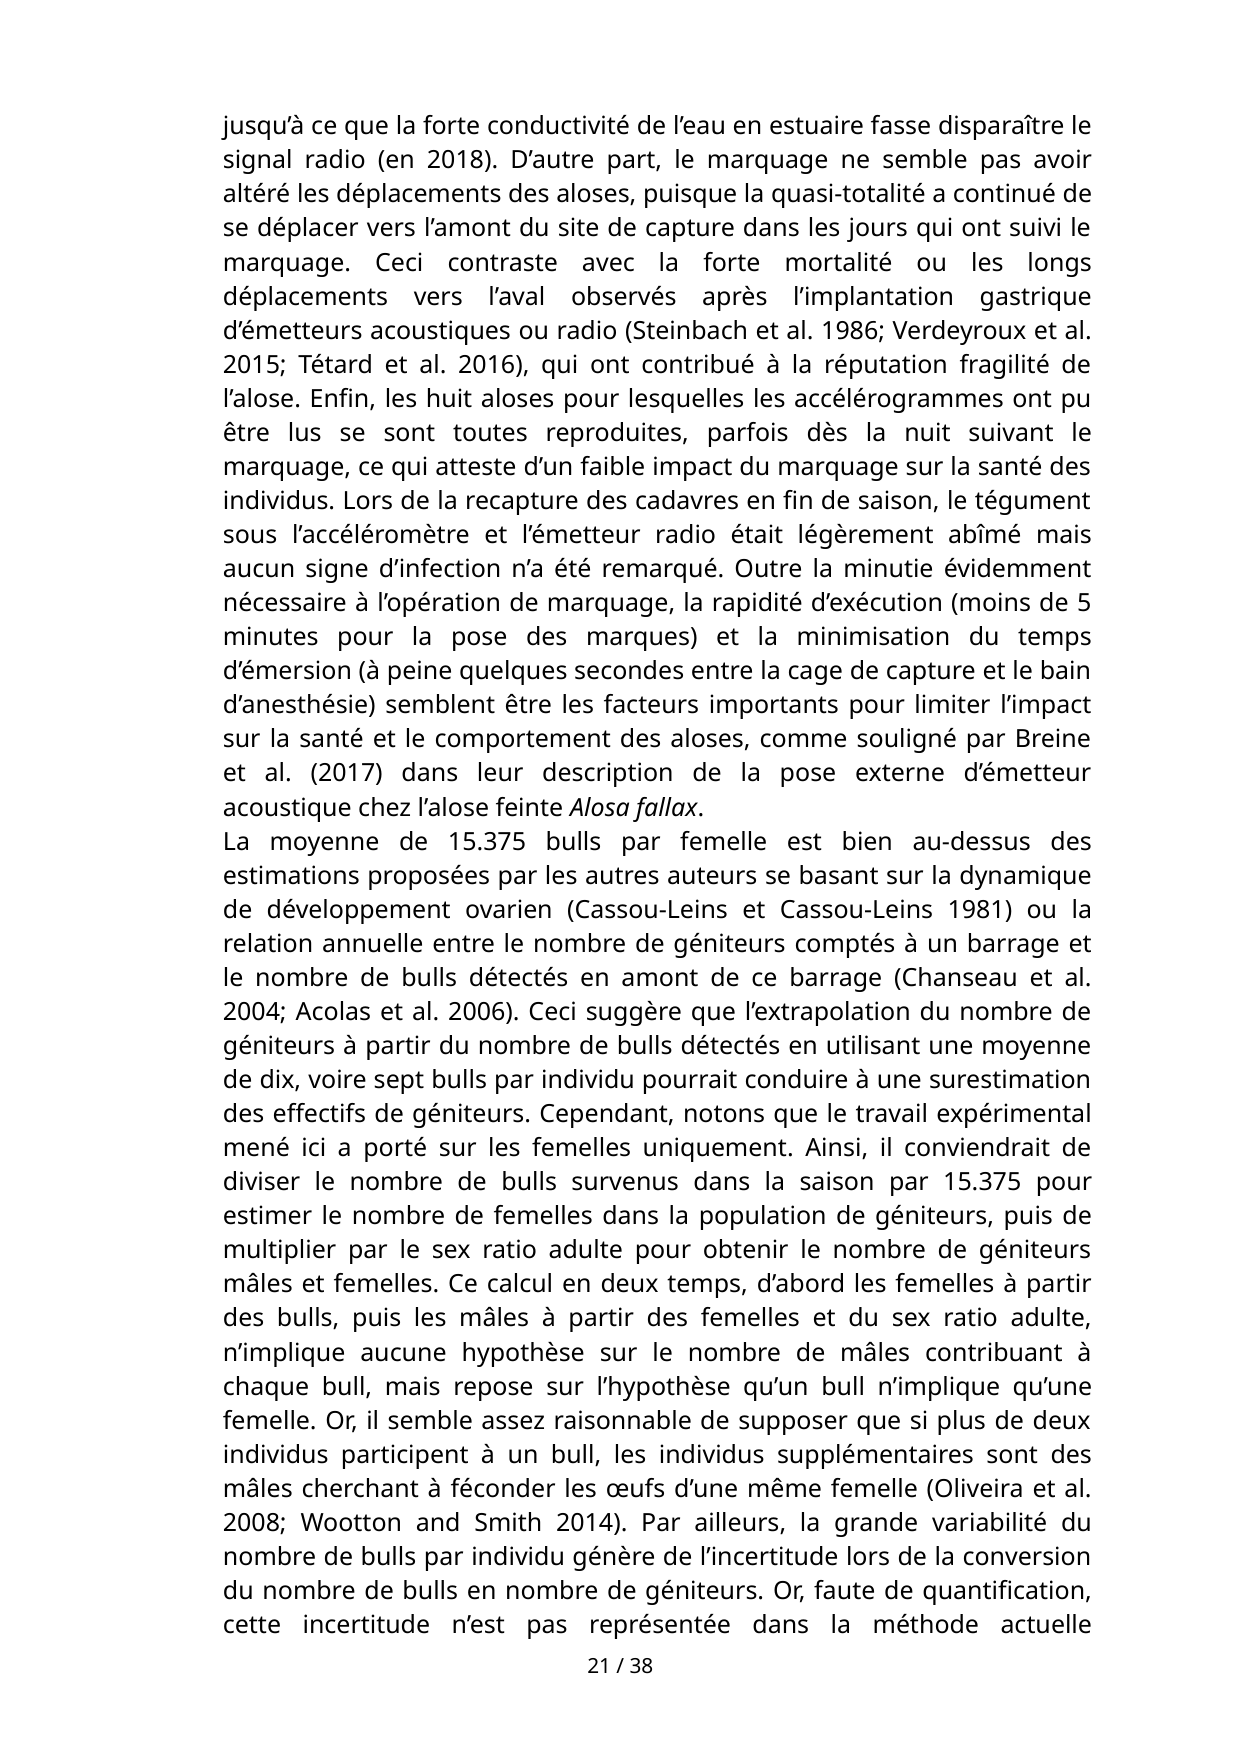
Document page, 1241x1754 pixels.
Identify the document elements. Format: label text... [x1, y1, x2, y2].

text La moyenne de 15.375 bulls par femelle est bien au-dessus des estimations proposées par les autres auteurs se basant sur la dynamique de développement ovarien (Cassou-Leins et Cassou-Leins 1981) ou la relation annuelle entre le nombre de géniteurs comptés à un barrage et le nombre de bulls détectés en amont de ce barrage (Chanseau et al. 2004; Acolas et al. 2006). Ceci suggère que l’extrapolation du nombre de géniteurs à partir du nombre de bulls détectés en utilisant une moyenne de dix, voire sept bulls par individu pourrait conduire à une surestimation des effectifs de géniteurs. Cependant, notons que le travail expérimental mené ici a porté sur les femelles uniquement. Ainsi, il conviendrait de diviser le nombre de bulls survenus dans la saison par 15.375 pour estimer le nombre de femelles dans la population de géniteurs, puis de multiplier par le sex ratio adulte pour obtenir le nombre de géniteurs mâles et femelles. Ce calcul en deux temps, d’abord les femelles à partir des bulls, puis les mâles à partir des femelles et du sex ratio adulte, n’implique aucune hypothèse sur le nombre de mâles contribuant à chaque bull, mais repose sur l’hypothèse qu’un bull n’implique qu’une femelle. Or, il semble assez raisonnable de supposer que si plus de deux individus participent à un bull, les individus supplémentaires sont des mâles cherchant à féconder les œufs d’une même femelle (Oliveira et al. 2008; Wootton and Smith 2014). Par ailleurs, la grande variabilité du nombre de bulls par individu génère de l’incertitude lors de la conversion du nombre de bulls en nombre de géniteurs. Or, faute de quantification, cette incertitude n’est pas représentée dans la méthode actuelle [223, 823, 1093, 1641]
text jusqu’à ce que la forte conductivité de l’eau en estuaire fasse disparaître le signal radio (en 2018). D’autre part, le marquage ne semble pas avoir altéré les déplacements des aloses, puisque la quasi-totalité a continué de se déplacer vers l’amont du site de capture dans les jours qui ont suivi le marquage. Ceci contraste avec la forte mortalité ou les longs déplacements vers l’aval observés après l’implantation gastrique d’émetteurs acoustiques ou radio (Steinbach et al. 1986; Verdeyroux et al. 2015; Tétard et al. 2016), qui ont contribué à la réputation fragilité de l’alose. Enfin, les huit aloses pour lesquelles les accélérogrammes ont pu être lus se sont toutes reproduites, parfois dès la nuit suivant le marquage, ce qui atteste d’un faible impact du marquage sur la santé des individus. Lors de la recapture des cadavres en fin de saison, le tégument sous l’accéléromètre et l’émetteur radio était légèrement abîmé mais aucun signe d’infection n’a été remarqué. Outre la minutie évidemment nécessaire à l’opération de marquage, la rapidité d’exécution (moins de 5 minutes pour la pose des marques) et la minimisation du temps d’émersion (à peine quelques secondes entre la cage de capture et le bain d’anesthésie) semblent être les facteurs importants pour limiter l’impact sur la santé et le comportement des aloses, comme souligné par Breine et al. (2017) dans leur description de la pose externe d’émetteur acoustique chez l’alose feinte Alosa fallax. [223, 108, 1093, 823]
